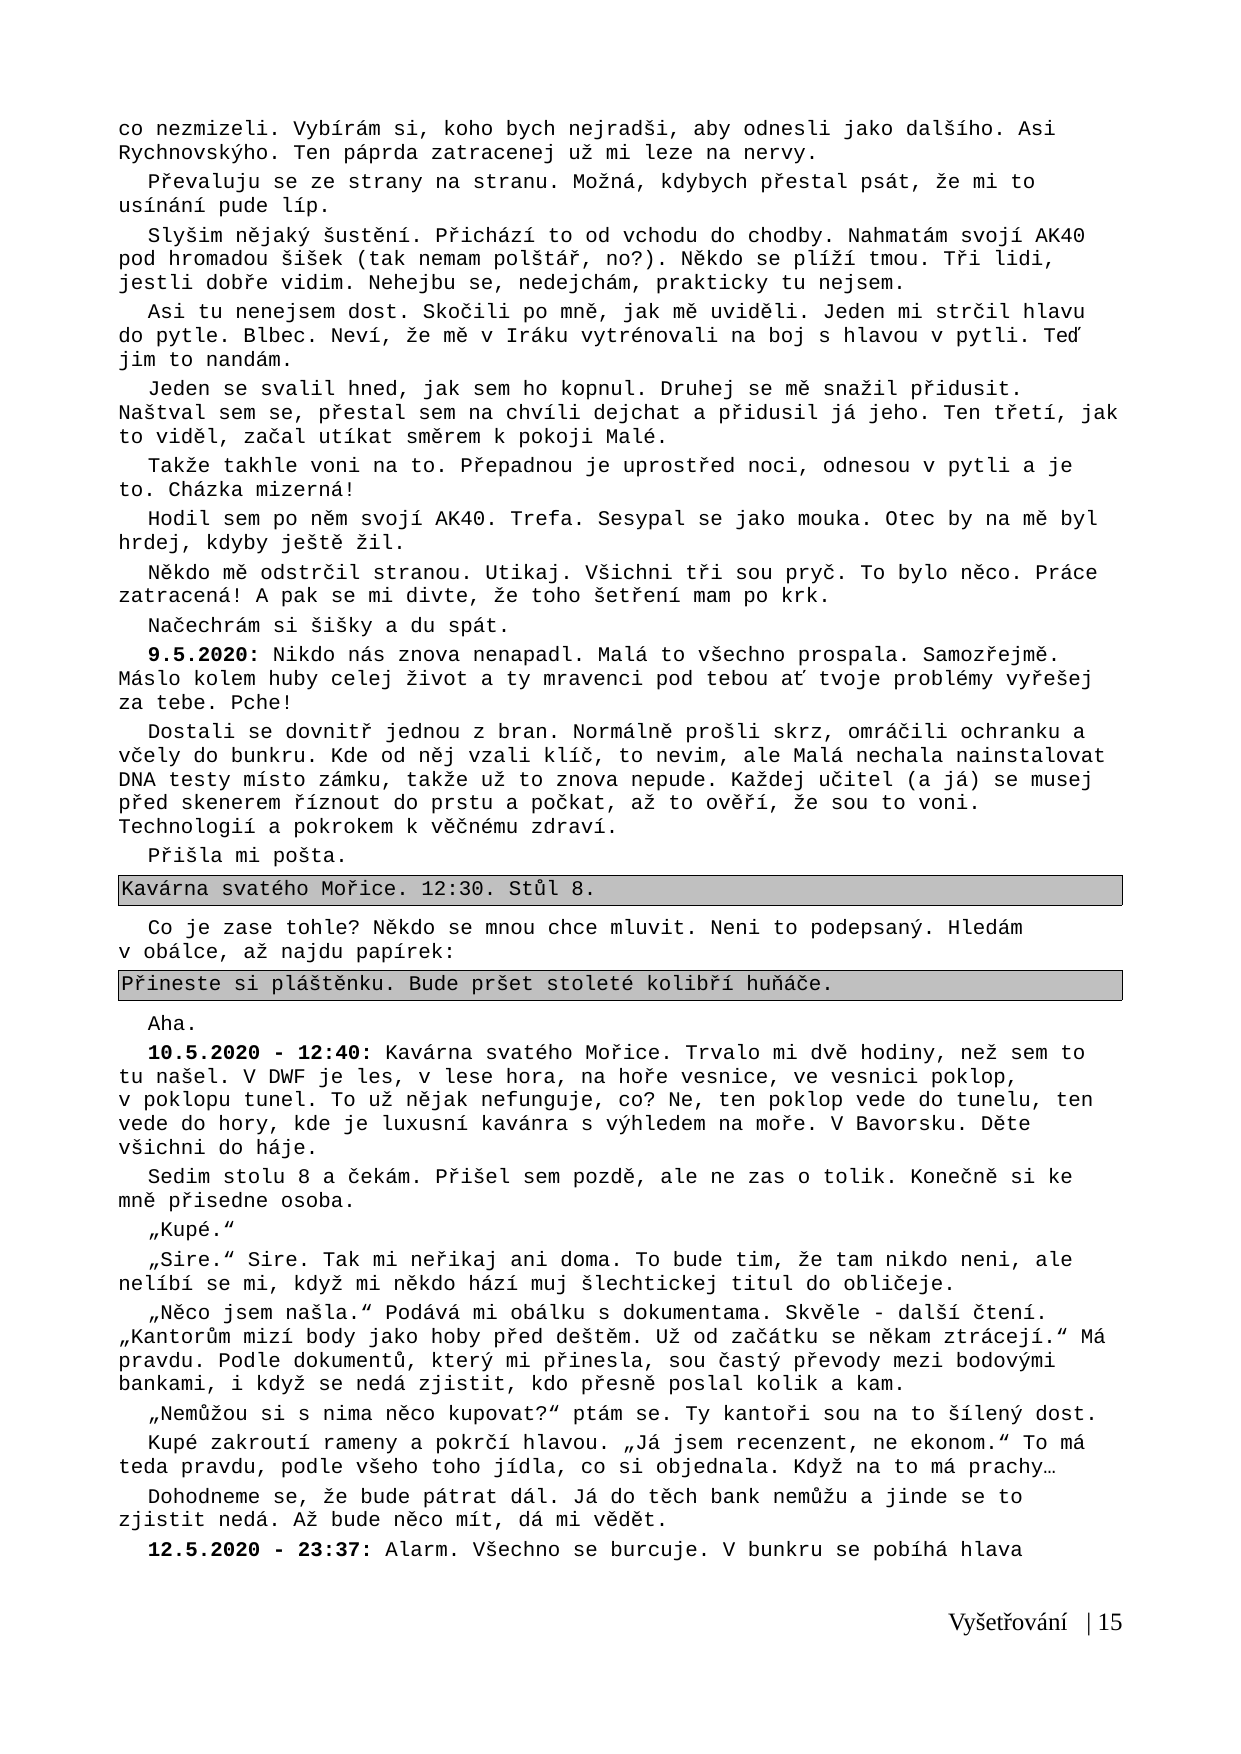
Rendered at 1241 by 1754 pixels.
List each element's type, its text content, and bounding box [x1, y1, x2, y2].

text Dostali se dovnitř jednou z bran. Normálně prošli skrz, omráčili ochranku a včely do bunkru. Kde od něj vzali klíč, to nevim, ale Malá nechala nainstalovat DNA testy místo zámku, takže už to znova nepude. Každej učitel (a já) se musej před skenerem říznout do prstu a počkat, až to ověří, že sou to voni. Technologií a pokrokem k věčnému zdraví. [118, 721, 1122, 839]
text Dohodneme se, že bude pátrat dál. Já do těch bank nemůžu a jinde se to zjistit nedá. Až bude něco mít, dá mi vědět. [118, 1486, 1122, 1533]
text „Kupé.“ [118, 1219, 1122, 1243]
text 12.5.2020 - 23:37: Alarm. Všechno se burcuje. V bunkru se pobíhá hlava [118, 1539, 1122, 1562]
text Aha. [118, 1012, 1122, 1036]
text Kupé zakroutí rameny a pokrčí hlavou. „Já jsem recenzent, ne ekonom.“ To má teda pravdu, podle všeho toho jídla, co si objednala. Když na to má prachy… [118, 1432, 1122, 1480]
text Přišla mi pošta. [118, 846, 1122, 869]
text Přineste si pláštěnku. Bude pršet stoleté kolibří huňáče. [119, 971, 1122, 1000]
text Převaluju se ze strany na stranu. Možná, kdybych přestal psát, že mi to usínání pude líp. [118, 171, 1122, 219]
text Slyšim nějaký šustění. Přichází to od vchodu do chodby. Nahmatám svojí AK40 pod hromadou šišek (tak nemam polštář, no?). Někdo se plíží tmou. Tři lidi, jestli dobře vidim. Nehejbu se, nedejchám, prakticky tu nejsem. [118, 224, 1122, 296]
text „Nemůžou si s nima něco kupovat?“ ptám se. Ty kantoři sou na to šílený dost. [118, 1403, 1122, 1426]
text Co je zase tohle? Někdo se mnou chce mluvit. Neni to podepsaný. Hledám v obálce, až najdu papírek: [118, 917, 1122, 964]
text Hodil sem po něm svojí AK40. Trefa. Sesypal se jako mouka. Otec by na mě byl hrdej, kdyby ještě žil. [118, 508, 1122, 556]
text Kavárna svatého Mořice. 12:30. Stůl 8. [119, 876, 1122, 905]
text Asi tu nenejsem dost. Skočili po mně, jak mě uviděli. Jeden mi strčil hlavu do pytle. Blbec. Neví, že mě v Iráku vytrénovali na boj s hlavou v pytli. Teď jim to nandám. [118, 301, 1122, 372]
text „Něco jsem našla.“ Podává mi obálku s dokumentama. Skvěle - další čtení. „Kantorům mizí body jako hoby před deštěm. Už od začátku se někam ztrácejí.“ Má pravdu. Podle dokumentů, který mi přinesla, sou častý převody mezi bodovými bankami, i když se nedá zjistit, kdo přesně poslal kolik a kam. [118, 1302, 1122, 1397]
text Načechrám si šišky a du spát. [118, 615, 1122, 638]
text 10.5.2020 - 12:40: Kavárna svatého Mořice. Trvalo mi dvě hodiny, než sem to tu našel. V DWF je les, v lese hora, na hoře vesnice, ve vesnici poklop, v poklopu tunel. To už nějak nefunguje, co? Ne, ten poklop vede do tunelu, ten vede do hory, kde je luxusní kavánra s výhledem na moře. V Bavorsku. Děte všichni do háje. [118, 1042, 1122, 1160]
text 9.5.2020: Nikdo nás znova nenapadl. Malá to všechno prospala. Samozřejmě. Máslo kolem huby celej život a ty mravenci pod tebou ať tvoje problémy vyřešej za tebe. Pche! [118, 644, 1122, 715]
text Někdo mě odstrčil stranou. Utikaj. Všichni tři sou pryč. To bylo něco. Práce zatracená! A pak se mi divte, že toho šetření mam po krk. [118, 562, 1122, 609]
text Sedim stolu 8 a čekám. Přišel sem pozdě, ale ne zas o tolik. Konečně si ke mně přisedne osoba. [118, 1166, 1122, 1213]
text co nezmizeli. Vybírám si, koho bych nejradši, aby odnesli jako dalšího. Asi Rychnovskýho. Ten páprda zatracenej už mi leze na nervy. [118, 118, 1122, 165]
text Jeden se svalil hned, jak sem ho kopnul. Druhej se mě snažil přidusit. Naštval sem se, přestal sem na chvíli dejchat a přidusil já jeho. Ten třetí, jak to viděl, začal utíkat směrem k pokoji Malé. [118, 378, 1122, 449]
text „Sire.“ Sire. Tak mi neřikaj ani doma. To bude tim, že tam nikdo neni, ale nelíbí se mi, když mi někdo hází muj šlechtickej titul do obličeje. [118, 1249, 1122, 1296]
text Takže takhle voni na to. Přepadnou je uprostřed noci, odnesou v pytli a je to. Cházka mizerná! [118, 455, 1122, 502]
